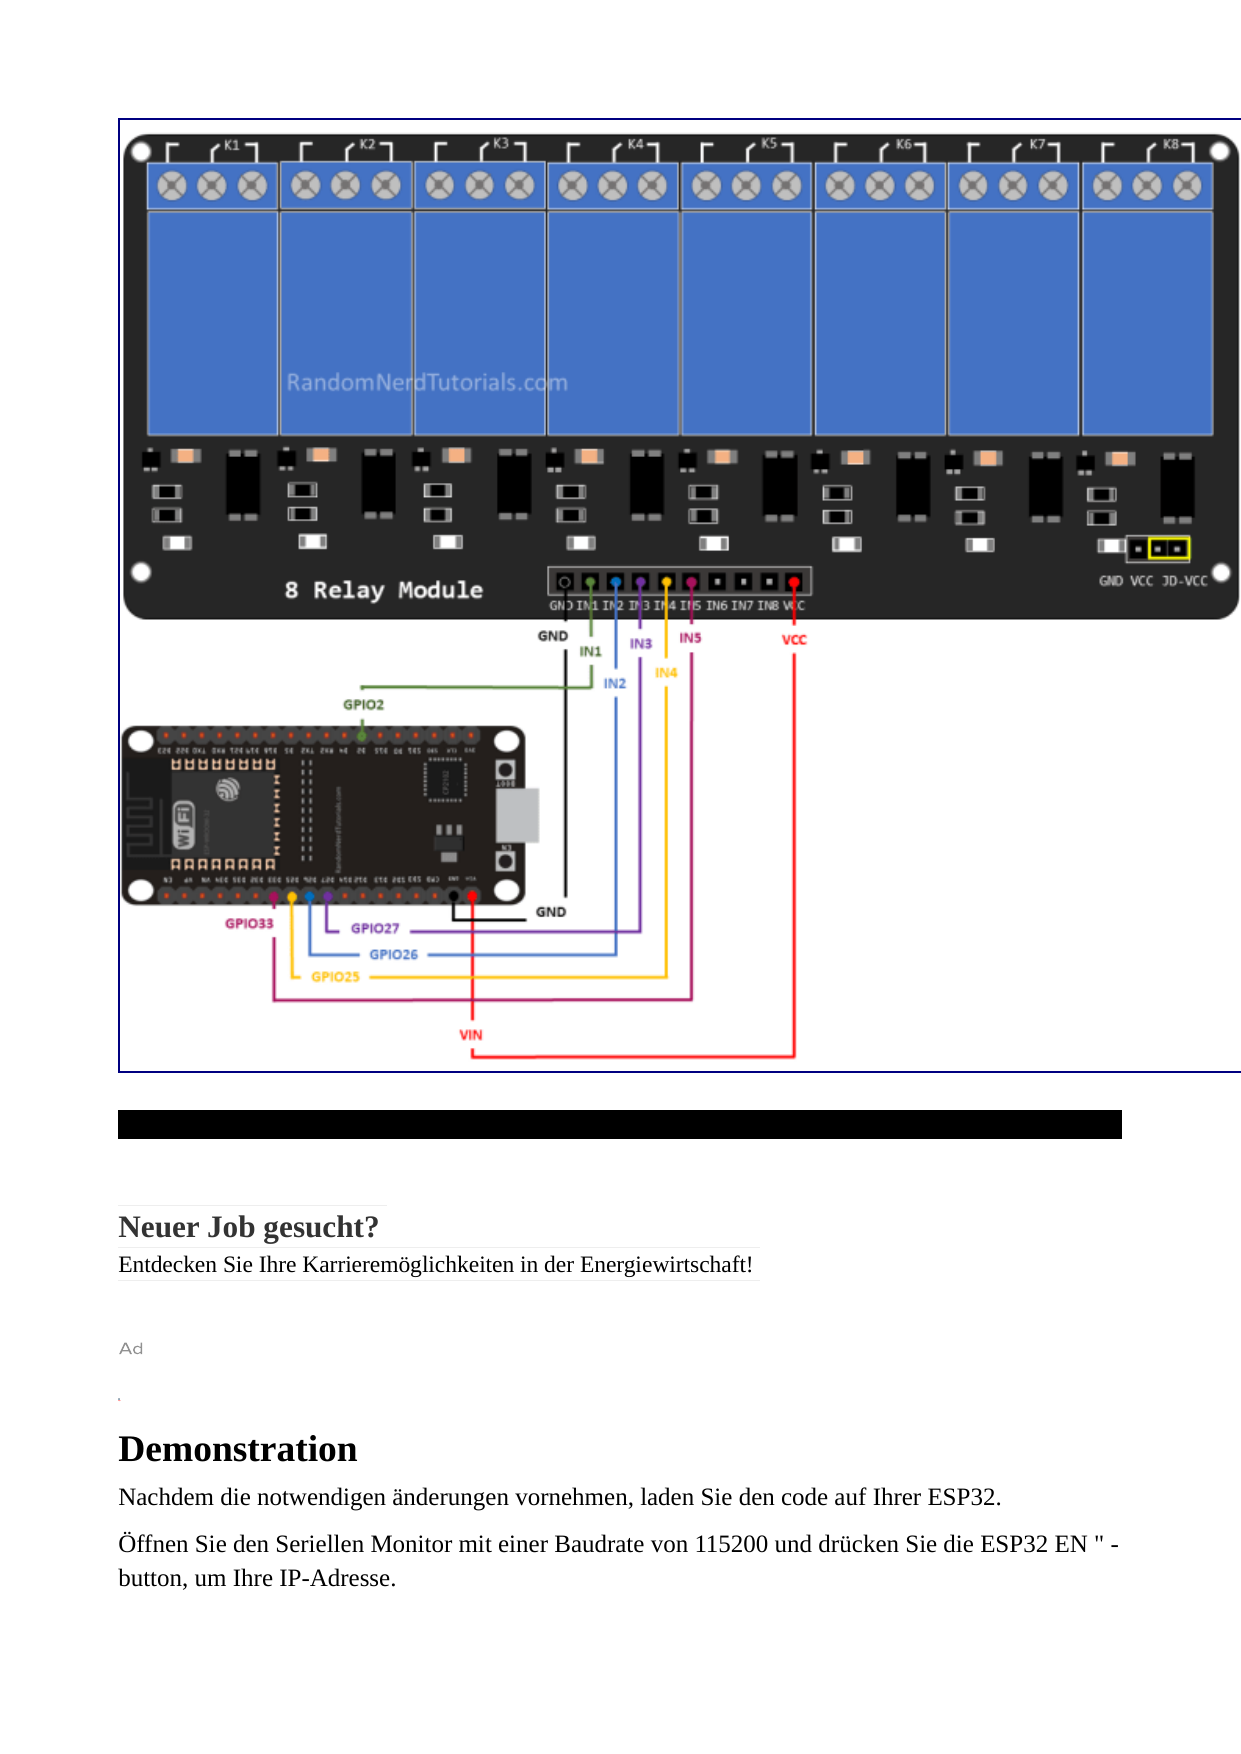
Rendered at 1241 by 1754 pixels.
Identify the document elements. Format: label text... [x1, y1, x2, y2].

picture [120, 120, 1241, 1071]
subtitle Neuer Job gesucht? [118, 1205, 1122, 1247]
text Entdecken Sie Ihre Karrieremöglichkeiten in der Energiewirtschaft! [118, 1247, 1122, 1280]
subtitle Demonstration [118, 1426, 1122, 1469]
text Nachdem die notwendigen änderungen vornehmen, laden Sie den code auf Ihrer ESP32. [118, 1482, 1122, 1511]
text Öffnen Sie den Seriellen Monitor mit einer Baudrate von 115200 und drücken Sie die ESP32 EN " - button, um Ihre IP-Adresse. [118, 1529, 1122, 1591]
